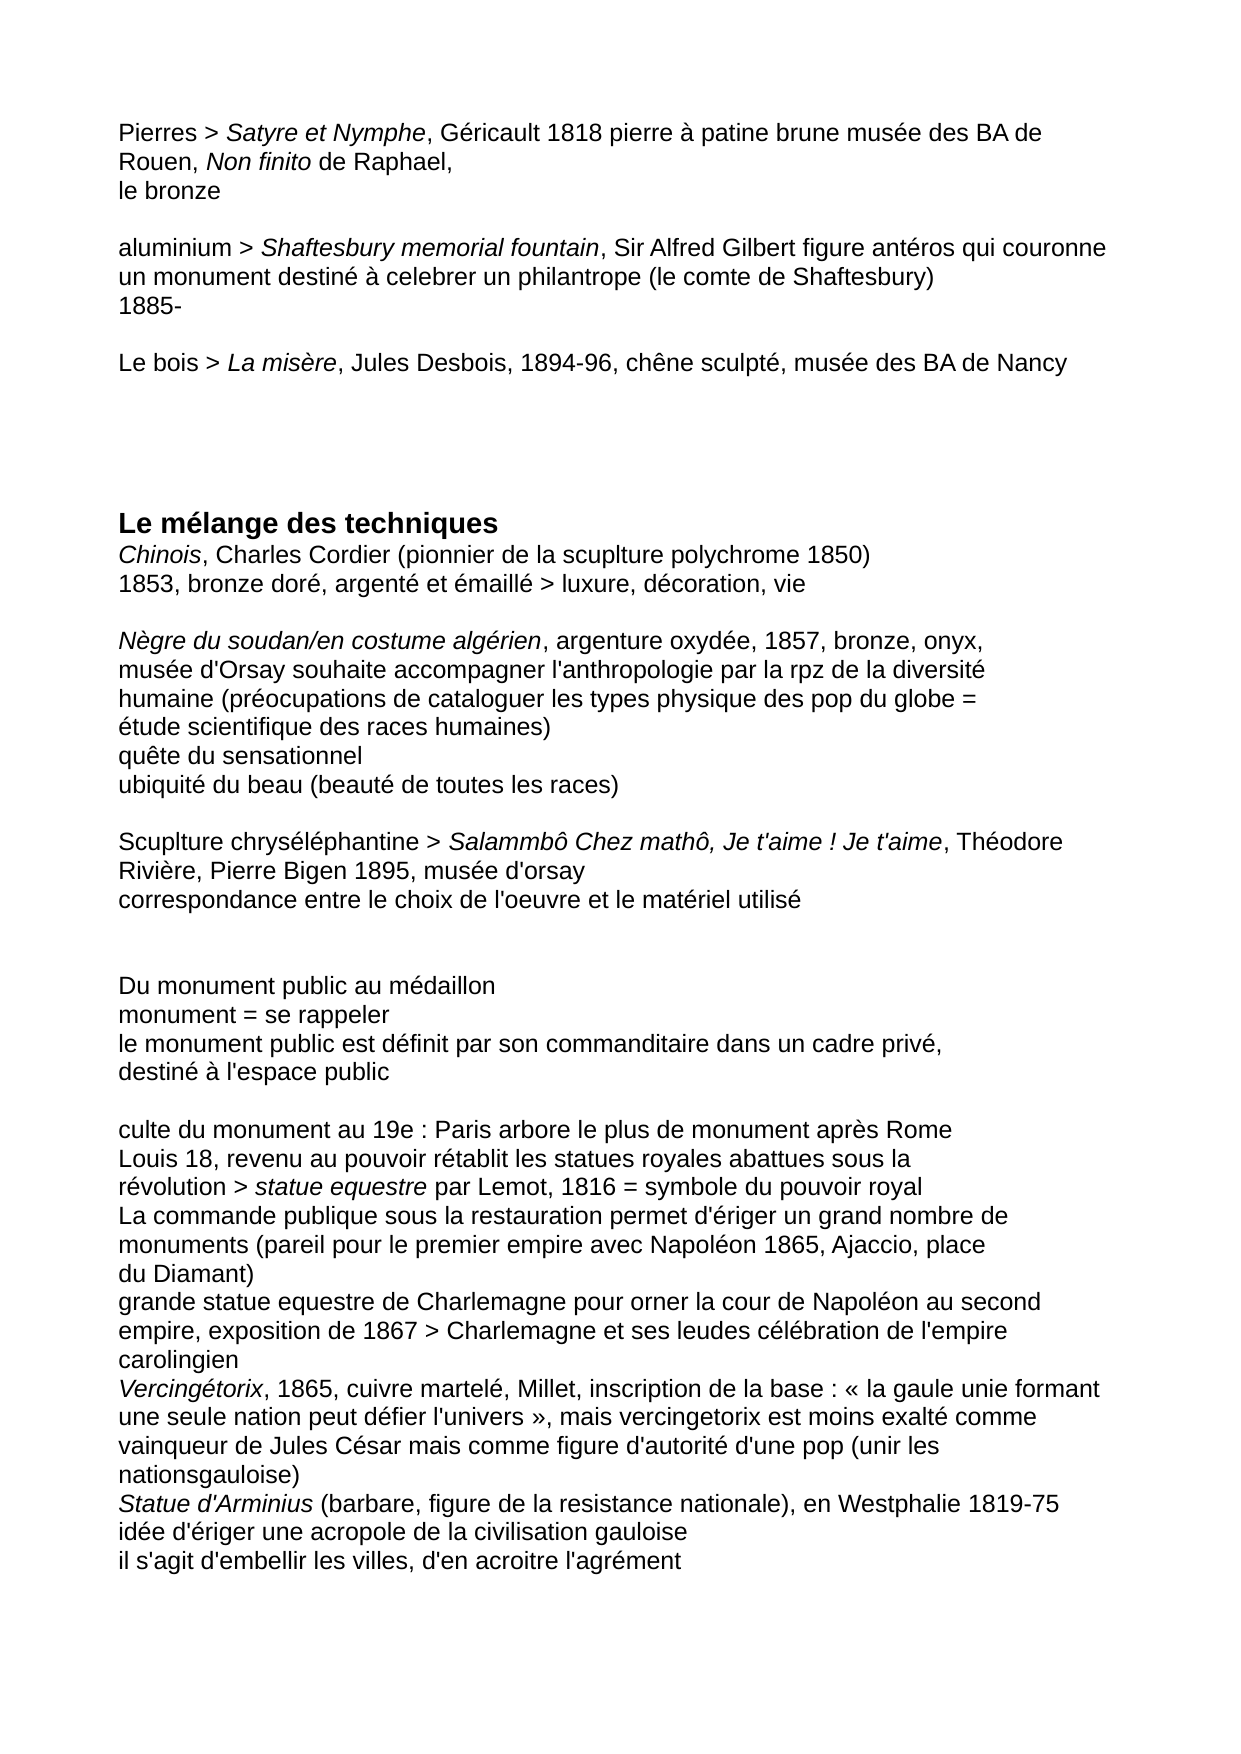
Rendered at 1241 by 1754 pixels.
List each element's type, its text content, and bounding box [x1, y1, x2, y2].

text Le bois > La misère, Jules Desbois, 1894-96, chêne sculpté, musée des BA de Nancy [118, 348, 1122, 377]
text étude scientifique des races humaines) [118, 712, 1122, 741]
text correspondance entre le choix de l'oeuvre et le matériel utilisé [118, 885, 1122, 913]
text il s'agit d'embellir les villes, d'en acroitre l'agrément [118, 1546, 1122, 1575]
text 1885- [118, 291, 1122, 319]
text musée d'Orsay souhaite accompagner l'anthropologie par la rpz de la diversité [118, 655, 1122, 683]
text le bronze [118, 176, 1122, 204]
text grande statue equestre de Charlemagne pour orner la cour de Napoléon au second [118, 1287, 1122, 1316]
text monuments (pareil pour le premier empire avec Napoléon 1865, Ajaccio, place [118, 1230, 1122, 1258]
text quête du sensationnel [118, 741, 1122, 770]
text Chinois, Charles Cordier (pionnier de la scuplture polychrome 1850) [118, 540, 1122, 568]
text Nègre du soudan/en costume algérien, argenture oxydée, 1857, bronze, onyx, [118, 626, 1122, 655]
text Vercingétorix, 1865, cuivre martelé, Millet, inscription de la base : « la gaule unie formant une seule nation peut défier l'univers », mais vercingetorix est moins exalté comme vainqueur de Jules César mais comme figure d'autorité d'une pop (unir les nationsgauloise) [118, 1373, 1122, 1488]
text révolution > statue equestre par Lemot, 1816 = symbole du pouvoir royal [118, 1172, 1122, 1201]
text Du monument public au médaillon [118, 971, 1122, 1000]
text monument = se rappeler [118, 1000, 1122, 1028]
text culte du monument au 19e : Paris arbore le plus de monument après Rome [118, 1115, 1122, 1143]
text Rivière, Pierre Bigen 1895, musée d'orsay [118, 856, 1122, 885]
text Le mélange des techniques [118, 506, 1122, 540]
text carolingien [118, 1345, 1122, 1373]
text Louis 18, revenu au pouvoir rétablit les statues royales abattues sous la [118, 1143, 1122, 1172]
text du Diamant) [118, 1258, 1122, 1287]
text La commande publique sous la restauration permet d'ériger un grand nombre de [118, 1201, 1122, 1230]
text Statue d'Arminius (barbare, figure de la resistance nationale), en Westphalie 1819-75 [118, 1488, 1122, 1517]
text idée d'ériger une acropole de la civilisation gauloise [118, 1517, 1122, 1546]
text aluminium > Shaftesbury memorial fountain, Sir Alfred Gilbert figure antéros qui couronne un monument destiné à celebrer un philantrope (le comte de Shaftesbury) [118, 233, 1122, 291]
text humaine (préocupations de cataloguer les types physique des pop du globe = [118, 683, 1122, 712]
text Pierres > Satyre et Nymphe, Géricault 1818 pierre à patine brune musée des BA de Rouen, Non finito de Raphael, [118, 118, 1122, 176]
text 1853, bronze doré, argenté et émaillé > luxure, décoration, vie [118, 568, 1122, 597]
text ubiquité du beau (beauté de toutes les races) [118, 770, 1122, 798]
text empire, exposition de 1867 > Charlemagne et ses leudes célébration de l'empire [118, 1316, 1122, 1345]
text Scuplture chryséléphantine > Salammbô Chez mathô, Je t'aime ! Je t'aime, Théodore [118, 827, 1122, 856]
text destiné à l'espace public [118, 1057, 1122, 1086]
text le monument public est définit par son commanditaire dans un cadre privé, [118, 1028, 1122, 1057]
